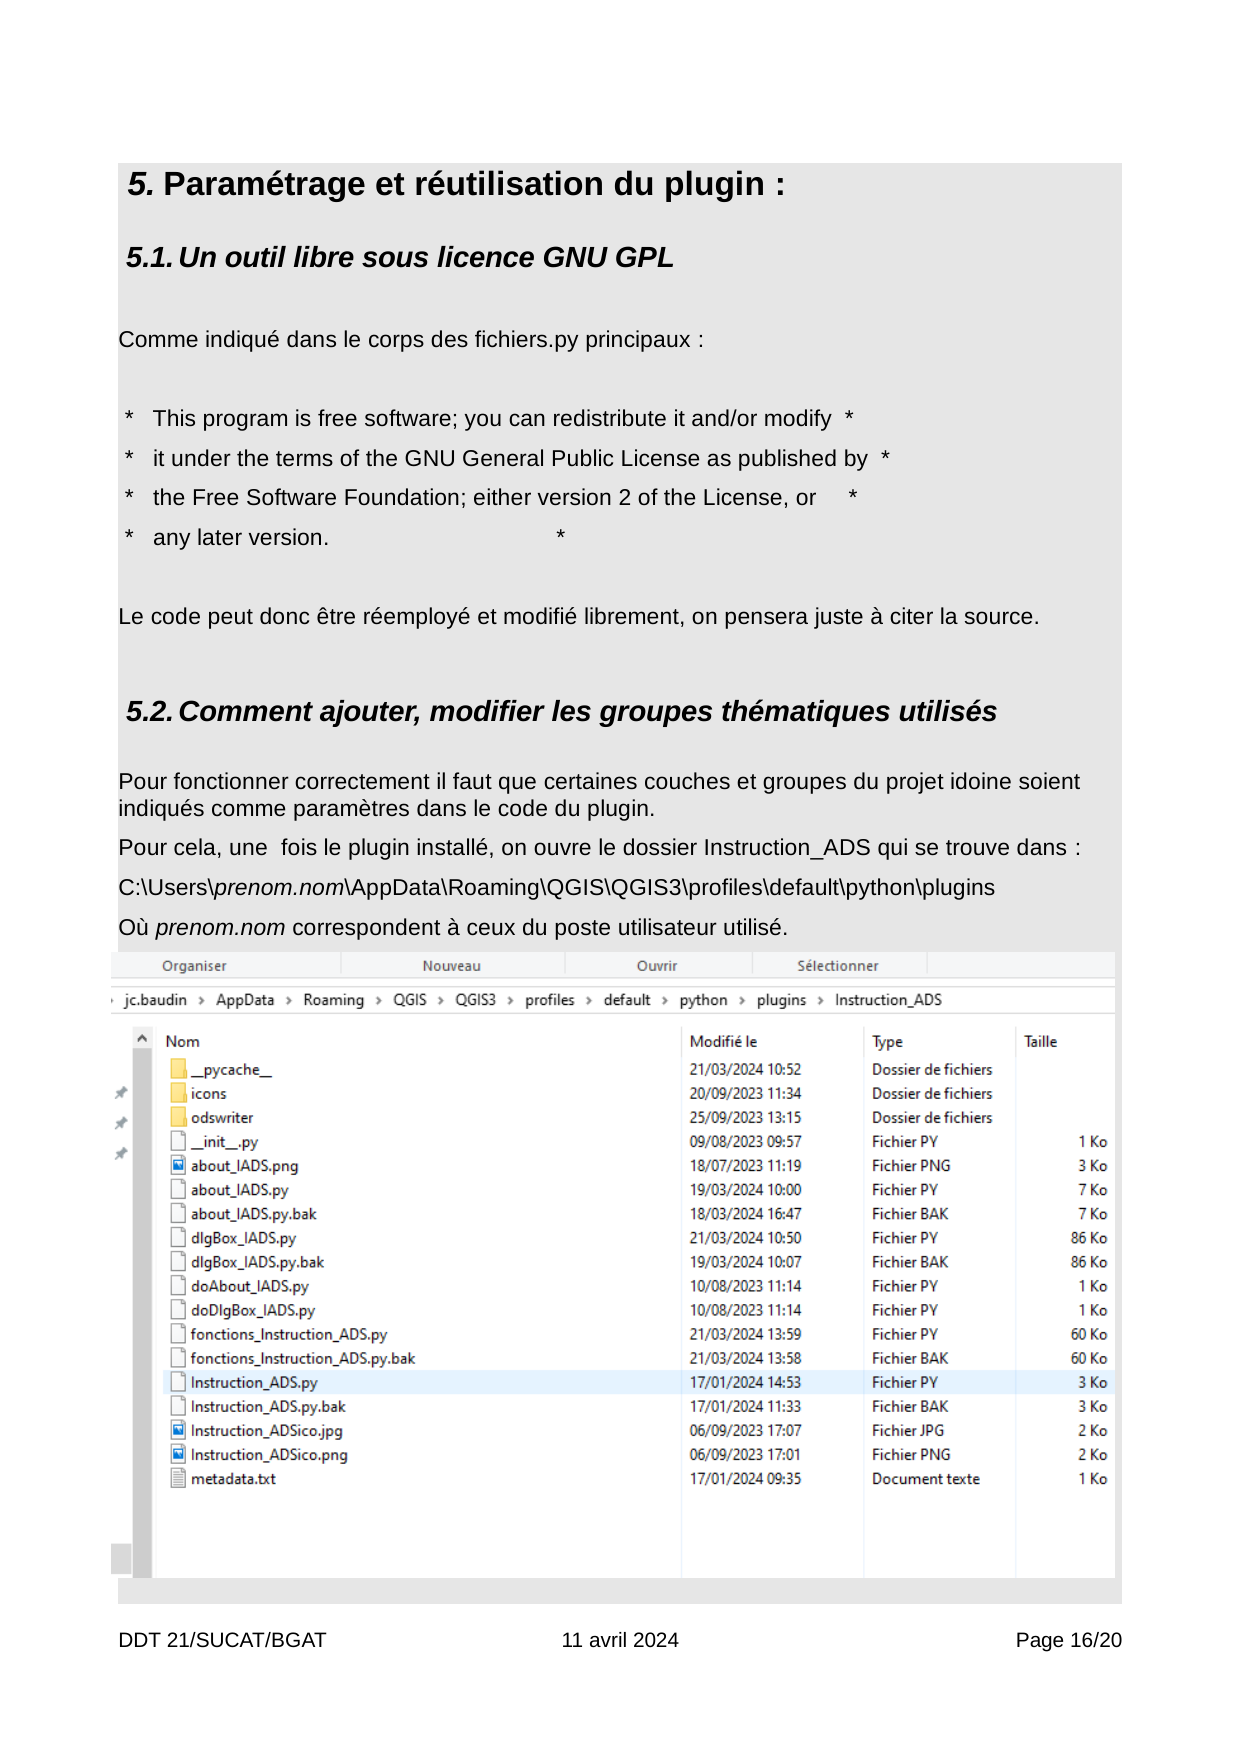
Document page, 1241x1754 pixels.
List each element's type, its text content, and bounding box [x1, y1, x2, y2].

text * any later version. * [118, 523, 1122, 550]
text Pour cela, une fois le plugin installé, on ouvre le dossier Instruction_ADS qui se trouve dans : [118, 834, 1122, 861]
text Le code peut donc être réemployé et modifié librement, on pensera juste à citer la source. [118, 602, 1122, 629]
text C:\Users\prenom.nom\AppData\Roaming\QGIS\QGIS3\profiles\default\python\plugins [118, 873, 1122, 900]
subtitle Un outil libre sous licence GNU GPL [118, 239, 1122, 273]
text Pour fonctionner correctement il faut que certaines couches et groupes du projet idoine soient indiqués comme paramètres dans le code du plugin. [118, 767, 1122, 821]
picture [111, 952, 1115, 1578]
subtitle Comment ajouter, modifier les groupes thématiques utilisés [118, 694, 1122, 727]
text Comme indiqué dans le corps des fichiers.py principaux : [118, 325, 1122, 352]
subtitle Paramétrage et réutilisation du plugin : [118, 163, 1122, 202]
text * it under the terms of the GNU General Public License as published by * [118, 444, 1122, 471]
text * This program is free software; you can redistribute it and/or modify * [118, 404, 1122, 431]
text Où prenom.nom correspondent à ceux du poste utilisateur utilisé. [118, 913, 1122, 940]
text * the Free Software Foundation; either version 2 of the License, or * [118, 483, 1122, 511]
